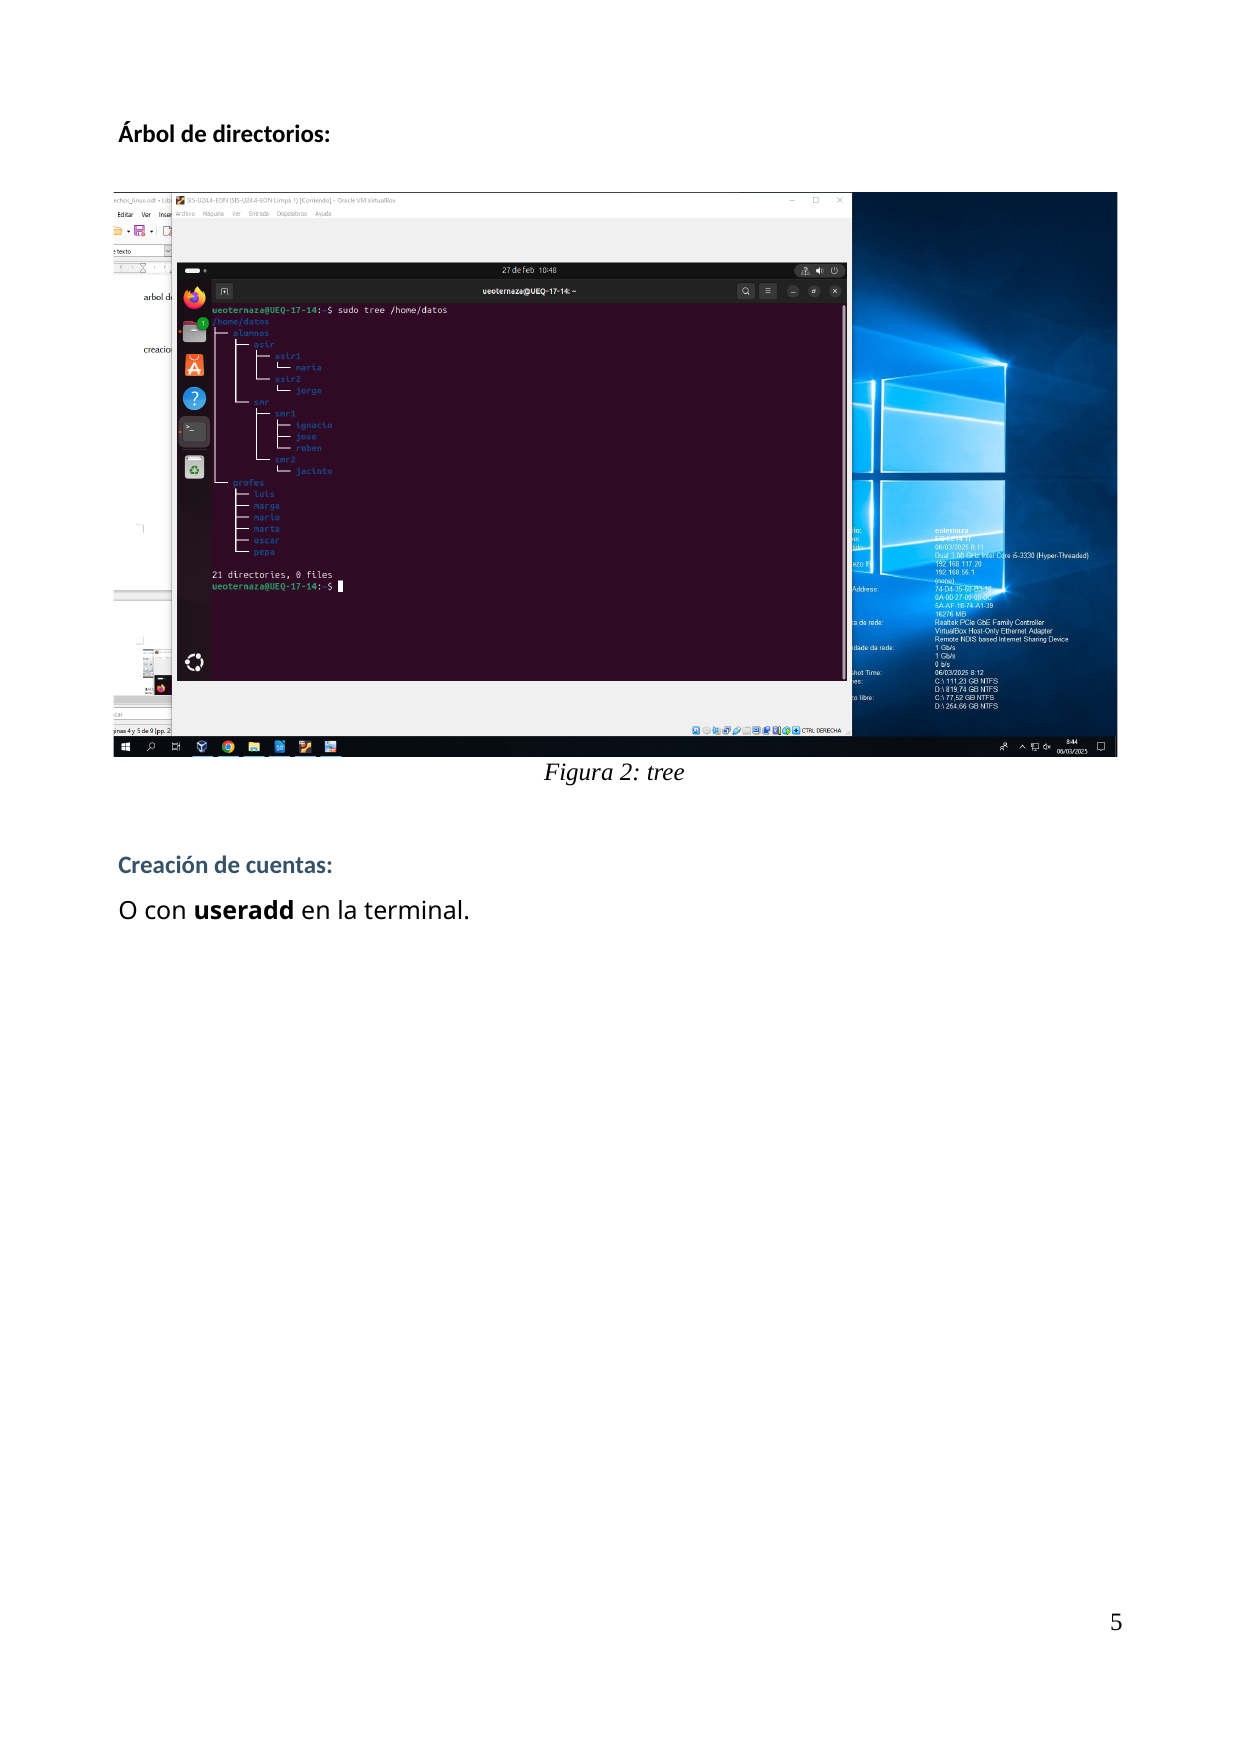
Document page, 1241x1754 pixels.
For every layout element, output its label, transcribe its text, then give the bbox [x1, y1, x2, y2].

subtitle [113, 180, 1117, 192]
text Figura 2: tree [113, 757, 1117, 786]
picture [113, 192, 1118, 757]
subtitle Árbol de directorios: [118, 118, 1122, 149]
subtitle Creación de cuentas: [118, 849, 1122, 880]
text O con useradd en la terminal. [118, 892, 1122, 927]
